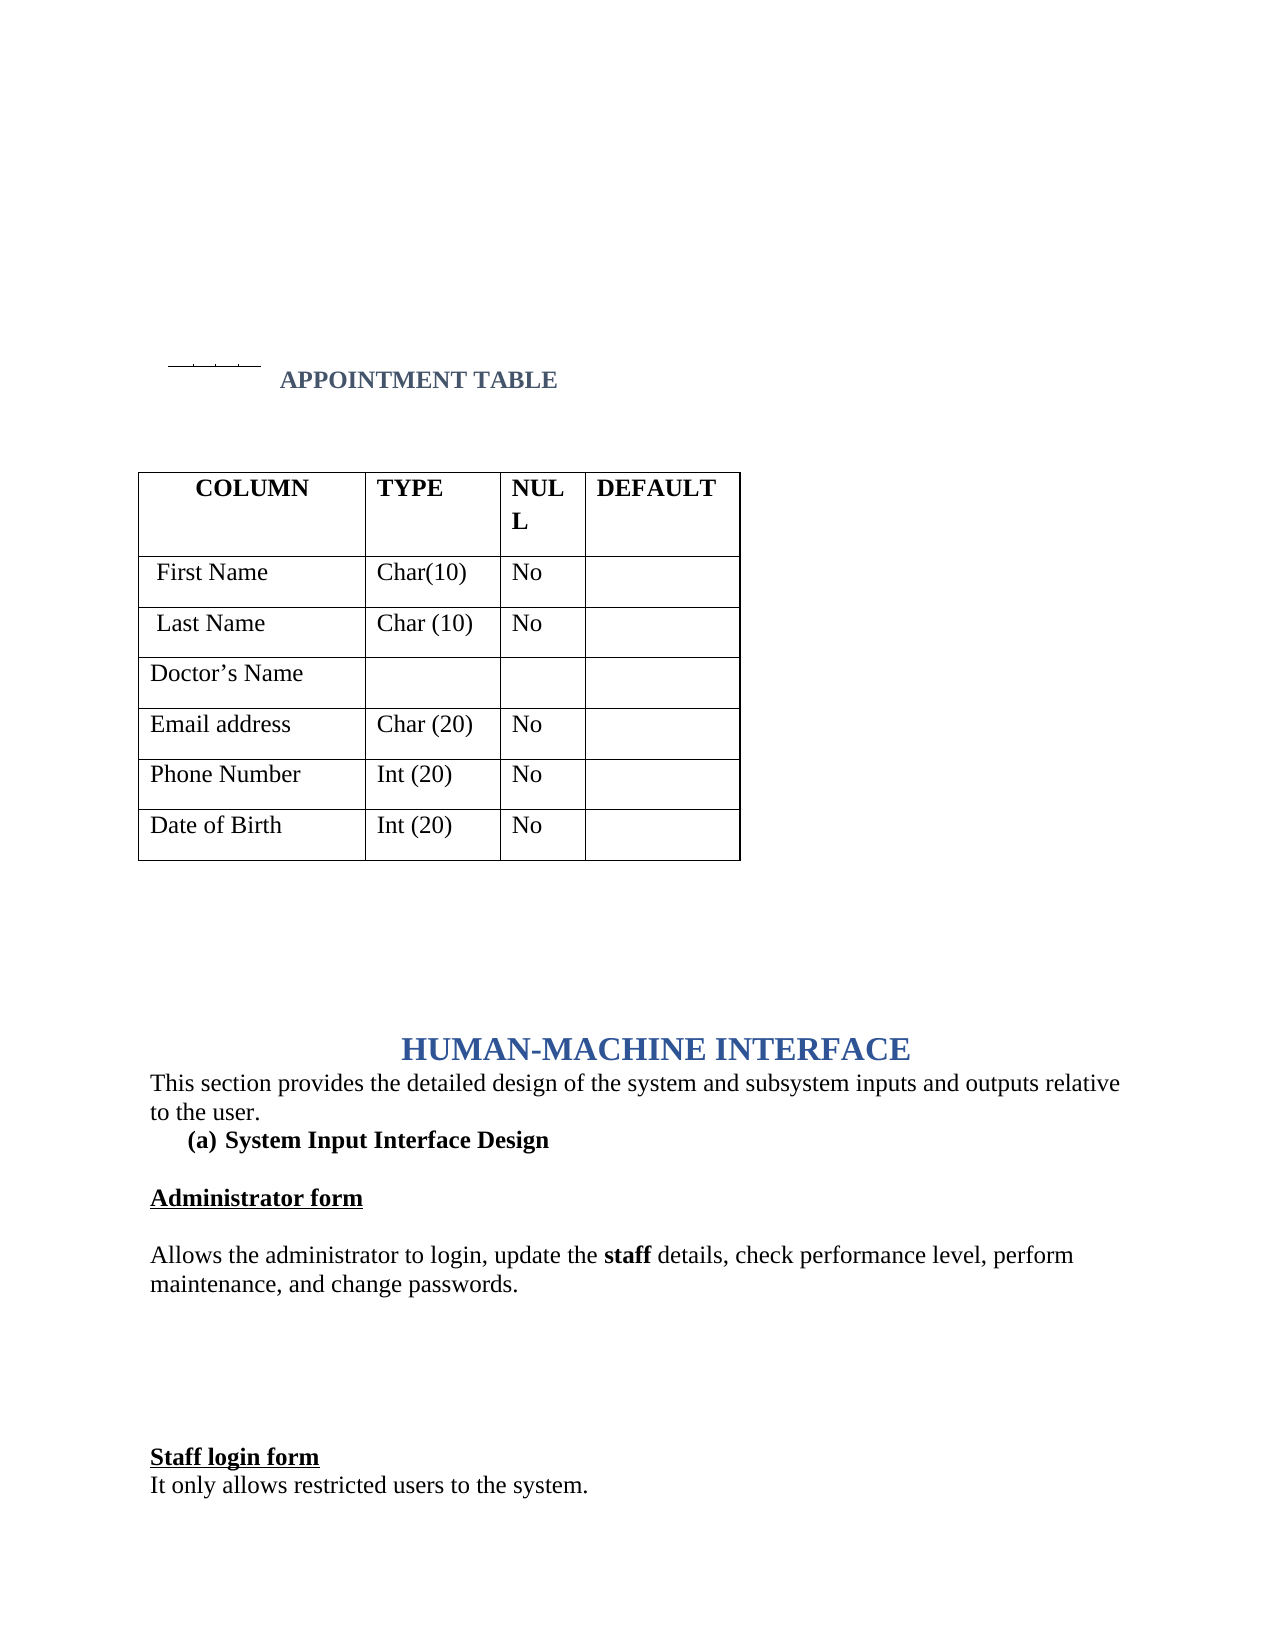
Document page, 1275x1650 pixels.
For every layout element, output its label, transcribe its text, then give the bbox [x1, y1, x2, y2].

table_cell No [501, 760, 585, 809]
text It only allows restricted users to the system. [150, 1470, 1125, 1499]
table_cell Last Name [139, 608, 365, 657]
text Administrator form [150, 1183, 1125, 1212]
text APPOINTMENT TABLE [150, 365, 1125, 394]
text Staff login form [150, 1442, 1125, 1470]
table_header TYPE [366, 473, 500, 556]
list System Input Interface Design [187, 1125, 1125, 1154]
table_cell Date of Birth [139, 810, 365, 860]
table_cell [586, 557, 739, 607]
table_header DEFAULT [586, 473, 739, 556]
table_cell [586, 760, 739, 809]
table_cell Int (20) [366, 760, 500, 809]
table_cell Char (10) [366, 608, 500, 657]
table_cell Char(10) [366, 557, 500, 607]
table_cell Int (20) [366, 810, 500, 860]
table_cell [586, 810, 739, 860]
table_cell Email address [139, 709, 365, 758]
text Allows the administrator to login, update the staff details, check performance level, perform maintenance, and change passwords. [150, 1240, 1125, 1298]
table_cell First Name [139, 557, 365, 607]
table_cell [586, 608, 739, 657]
table_header NULL [501, 473, 585, 556]
table_cell Phone Number [139, 760, 365, 809]
table_cell [586, 709, 739, 758]
text This section provides the detailed design of the system and subsystem inputs and outputs relative to the user. [150, 1068, 1125, 1125]
table_cell No [501, 709, 585, 758]
table_header COLUMN [139, 473, 365, 556]
table_cell [586, 658, 739, 708]
table_cell No [501, 557, 585, 607]
table_cell [501, 658, 585, 708]
table_cell Doctor’s Name [139, 658, 365, 708]
table_cell No [501, 608, 585, 657]
table_cell Char (20) [366, 709, 500, 758]
text HUMAN-MACHINE INTERFACE [187, 1029, 1125, 1068]
table_cell [366, 658, 500, 708]
table_cell No [501, 810, 585, 860]
